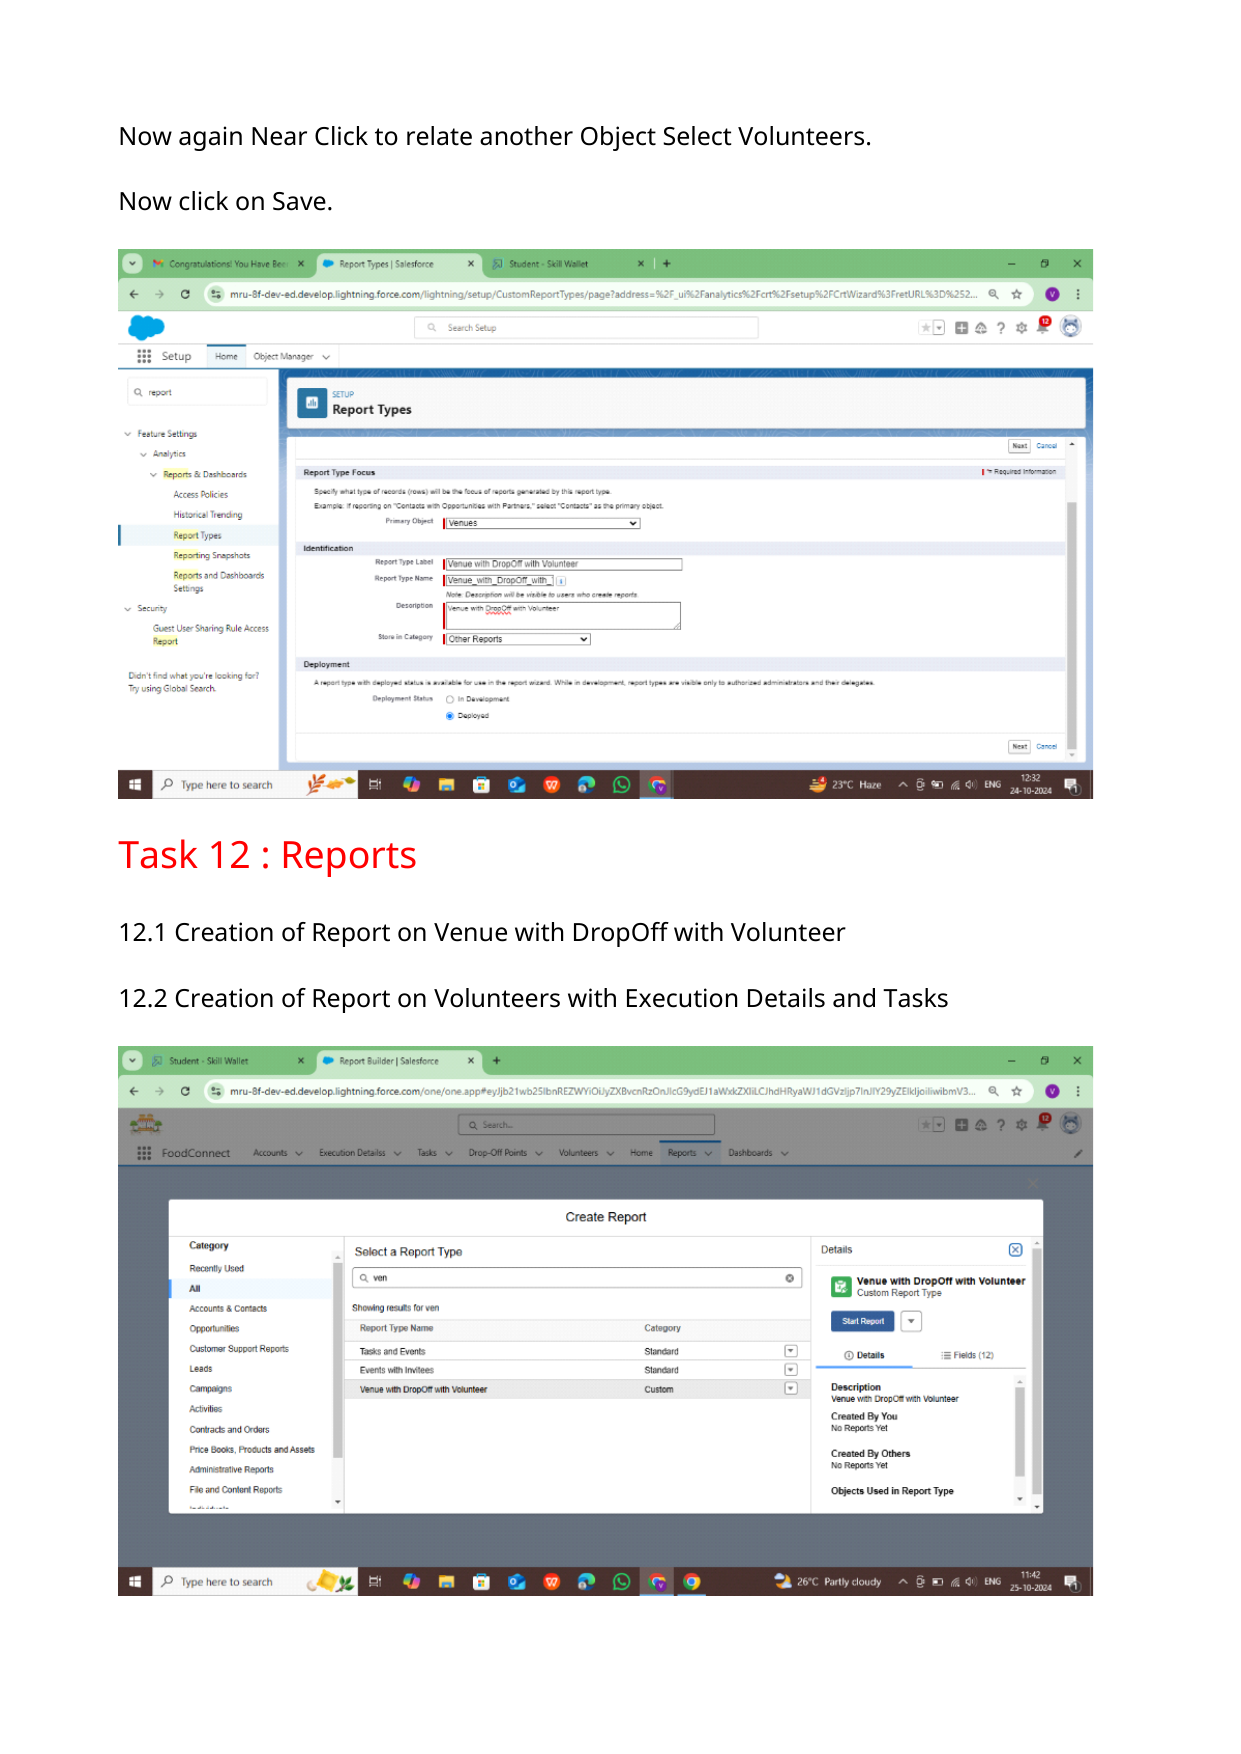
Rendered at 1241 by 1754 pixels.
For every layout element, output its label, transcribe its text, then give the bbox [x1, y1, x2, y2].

text Task 12 : Reports [118, 829, 1122, 880]
text Now again Near Click to relate another Object Select Volunteers. [118, 118, 1122, 152]
text Now click on Save. [118, 184, 1122, 218]
text 12.2 Creation of Report on Volunteers with Execution Details and Tasks [118, 981, 1122, 1015]
text 12.1 Creation of Report on Venue with DropOff with Volunteer [118, 915, 1122, 949]
